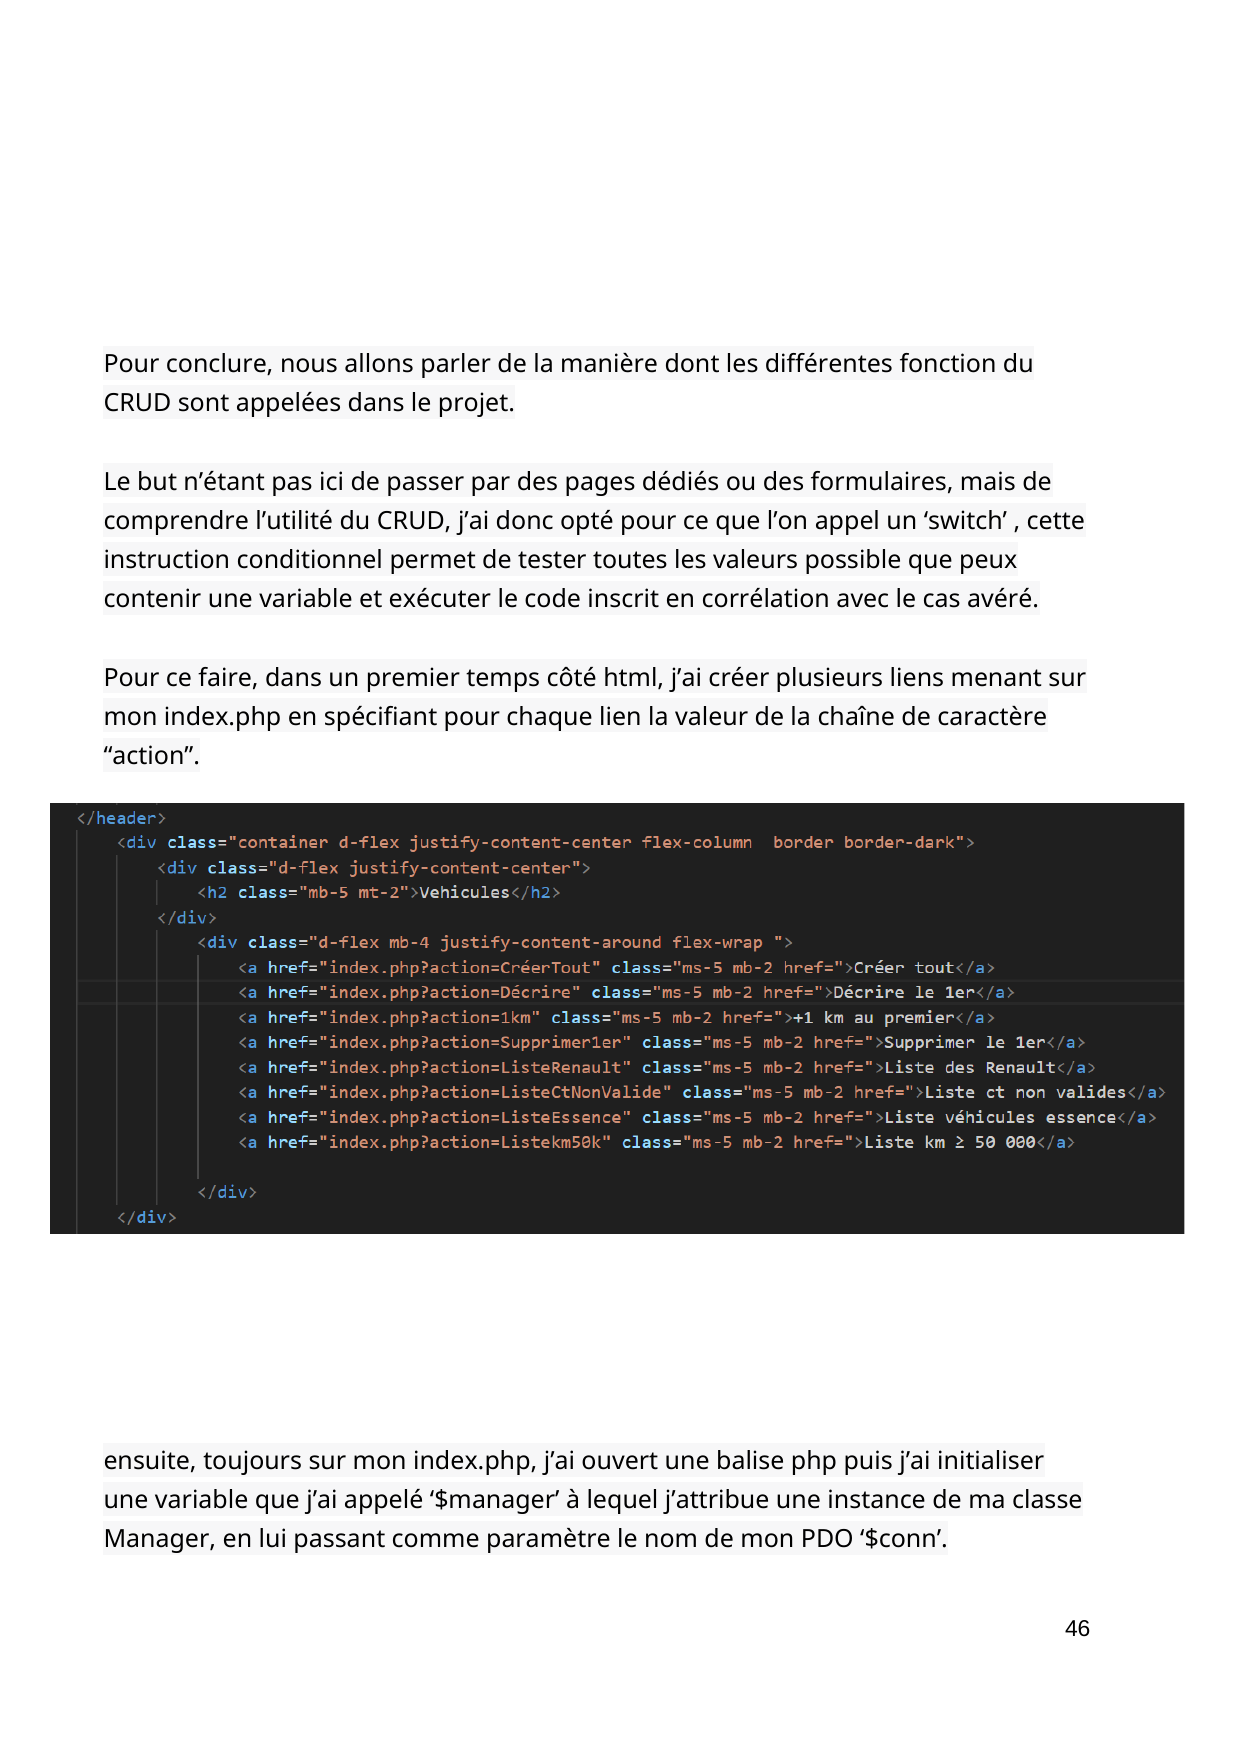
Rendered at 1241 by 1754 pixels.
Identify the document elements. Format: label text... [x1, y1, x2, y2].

text ensuite, toujours sur mon index.php, j’ai ouvert une balise php puis j’ai initialiser une variable que j’ai appelé ‘$manager’ à lequel j’attribue une instance de ma classe Manager, en lui passant comme paramètre le nom de mon PDO ‘$conn’. [103, 1442, 1090, 1555]
text Pour ce faire, dans un premier temps côté html, j’ai créer plusieurs liens menant sur mon index.php en spécifiant pour chaque lien la valeur de la chaîne de caractère “action”. [103, 659, 1090, 772]
text Le but n’étant pas ici de passer par des pages dédiés ou des formulaires, mais de comprendre l’utilité du CRUD, j’ai donc opté pour ce que l’on appel un ‘switch’ , cette instruction conditionnel permet de tester toutes les valeurs possible que peux contenir une variable et exécuter le code inscrit en corrélation avec le cas avéré. [103, 463, 1090, 615]
picture [50, 803, 1185, 1234]
text Pour conclure, nous allons parler de la manière dont les différentes fonction du CRUD sont appelées dans le projet. [103, 346, 1090, 419]
